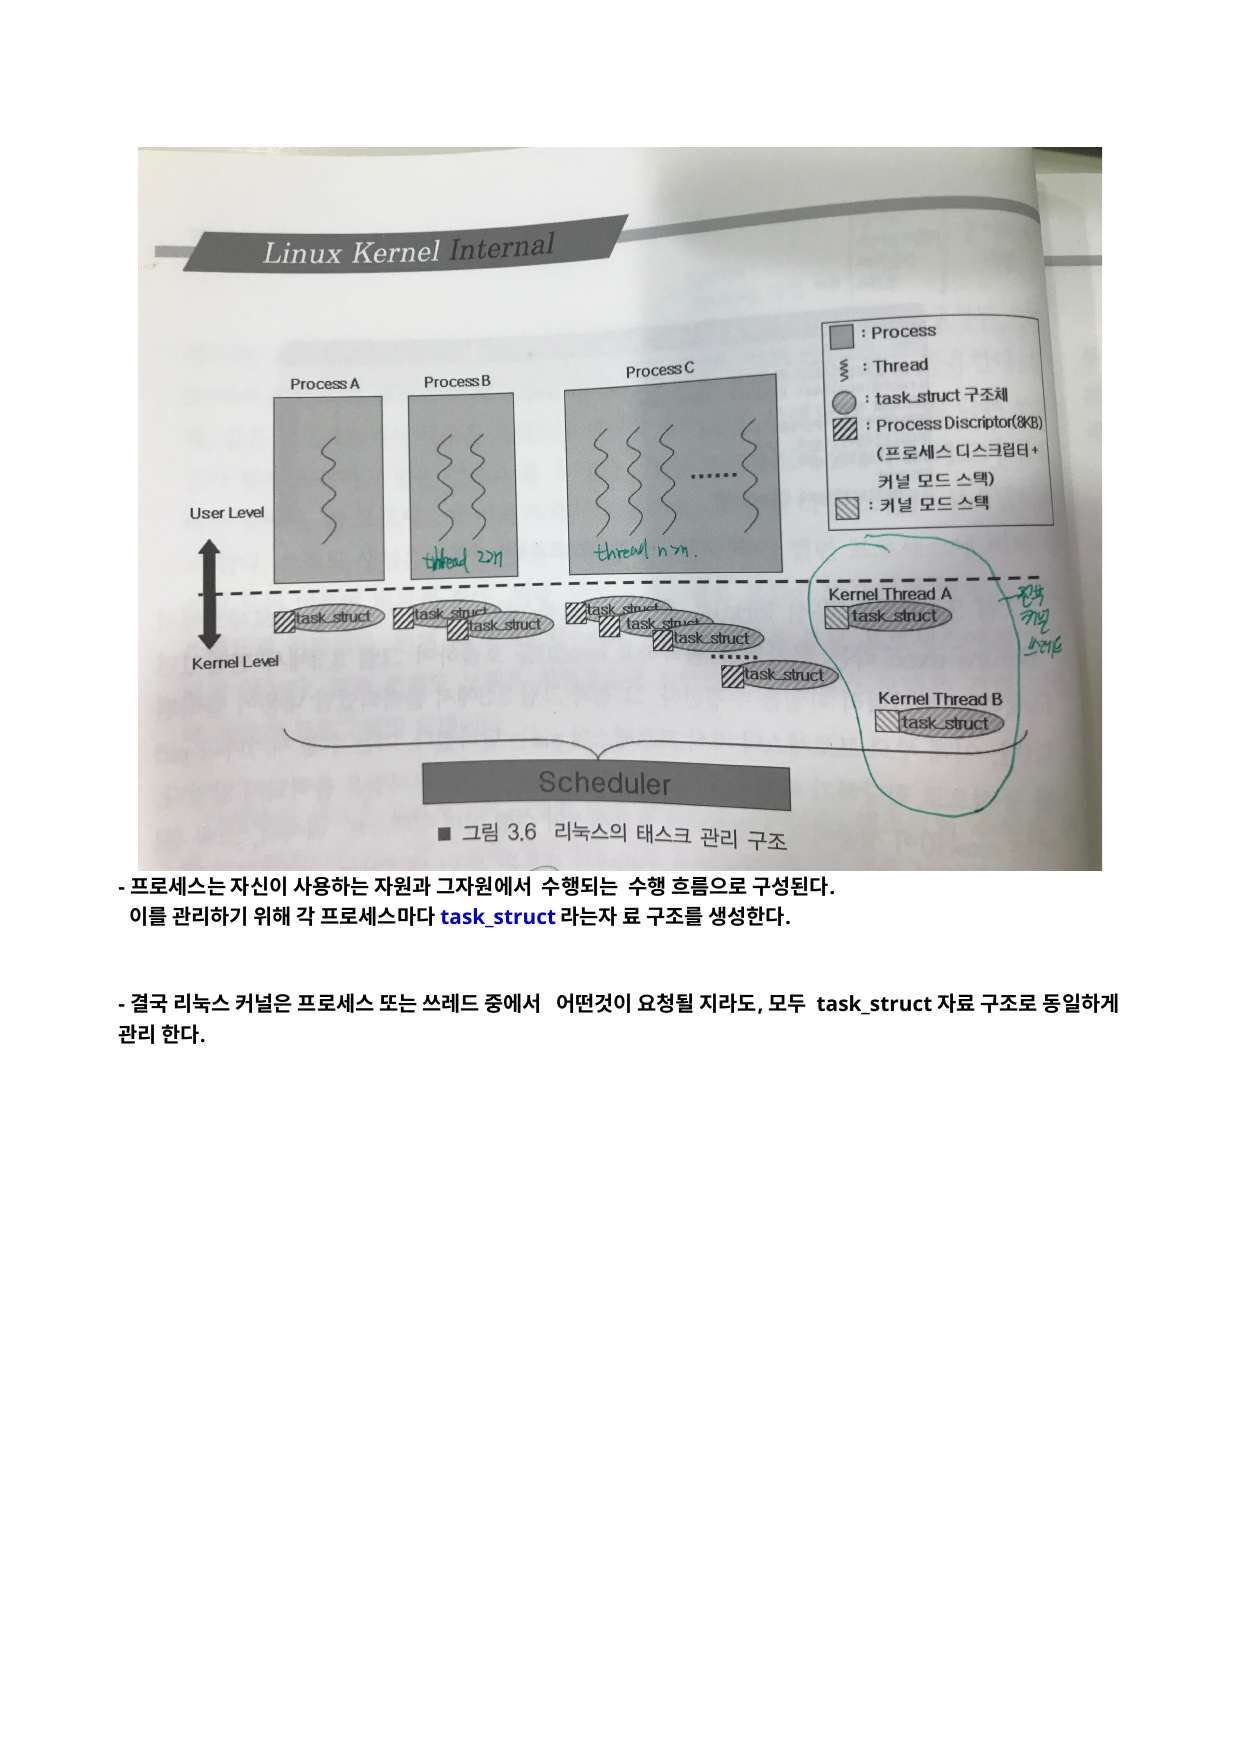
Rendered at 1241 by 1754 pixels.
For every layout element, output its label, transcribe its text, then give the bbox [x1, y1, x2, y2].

picture [138, 147, 1103, 871]
text 이를 관리하기 위해 각 프로세스마다 task_struct라는자 료 구조를 생성한다. [118, 901, 1122, 931]
text - 프로세스는 자신이 사용하는 자원과 그자원에서 수행되는 수행 흐름으로 구성된다. [118, 147, 1122, 901]
text - 결국 리눅스 커널은 프로세스 또는 쓰레드 중에서 어떤것이 요청될 지라도, 모두 task_struct 자료 구조로 동일하게 관리 한다. [118, 988, 1122, 1048]
